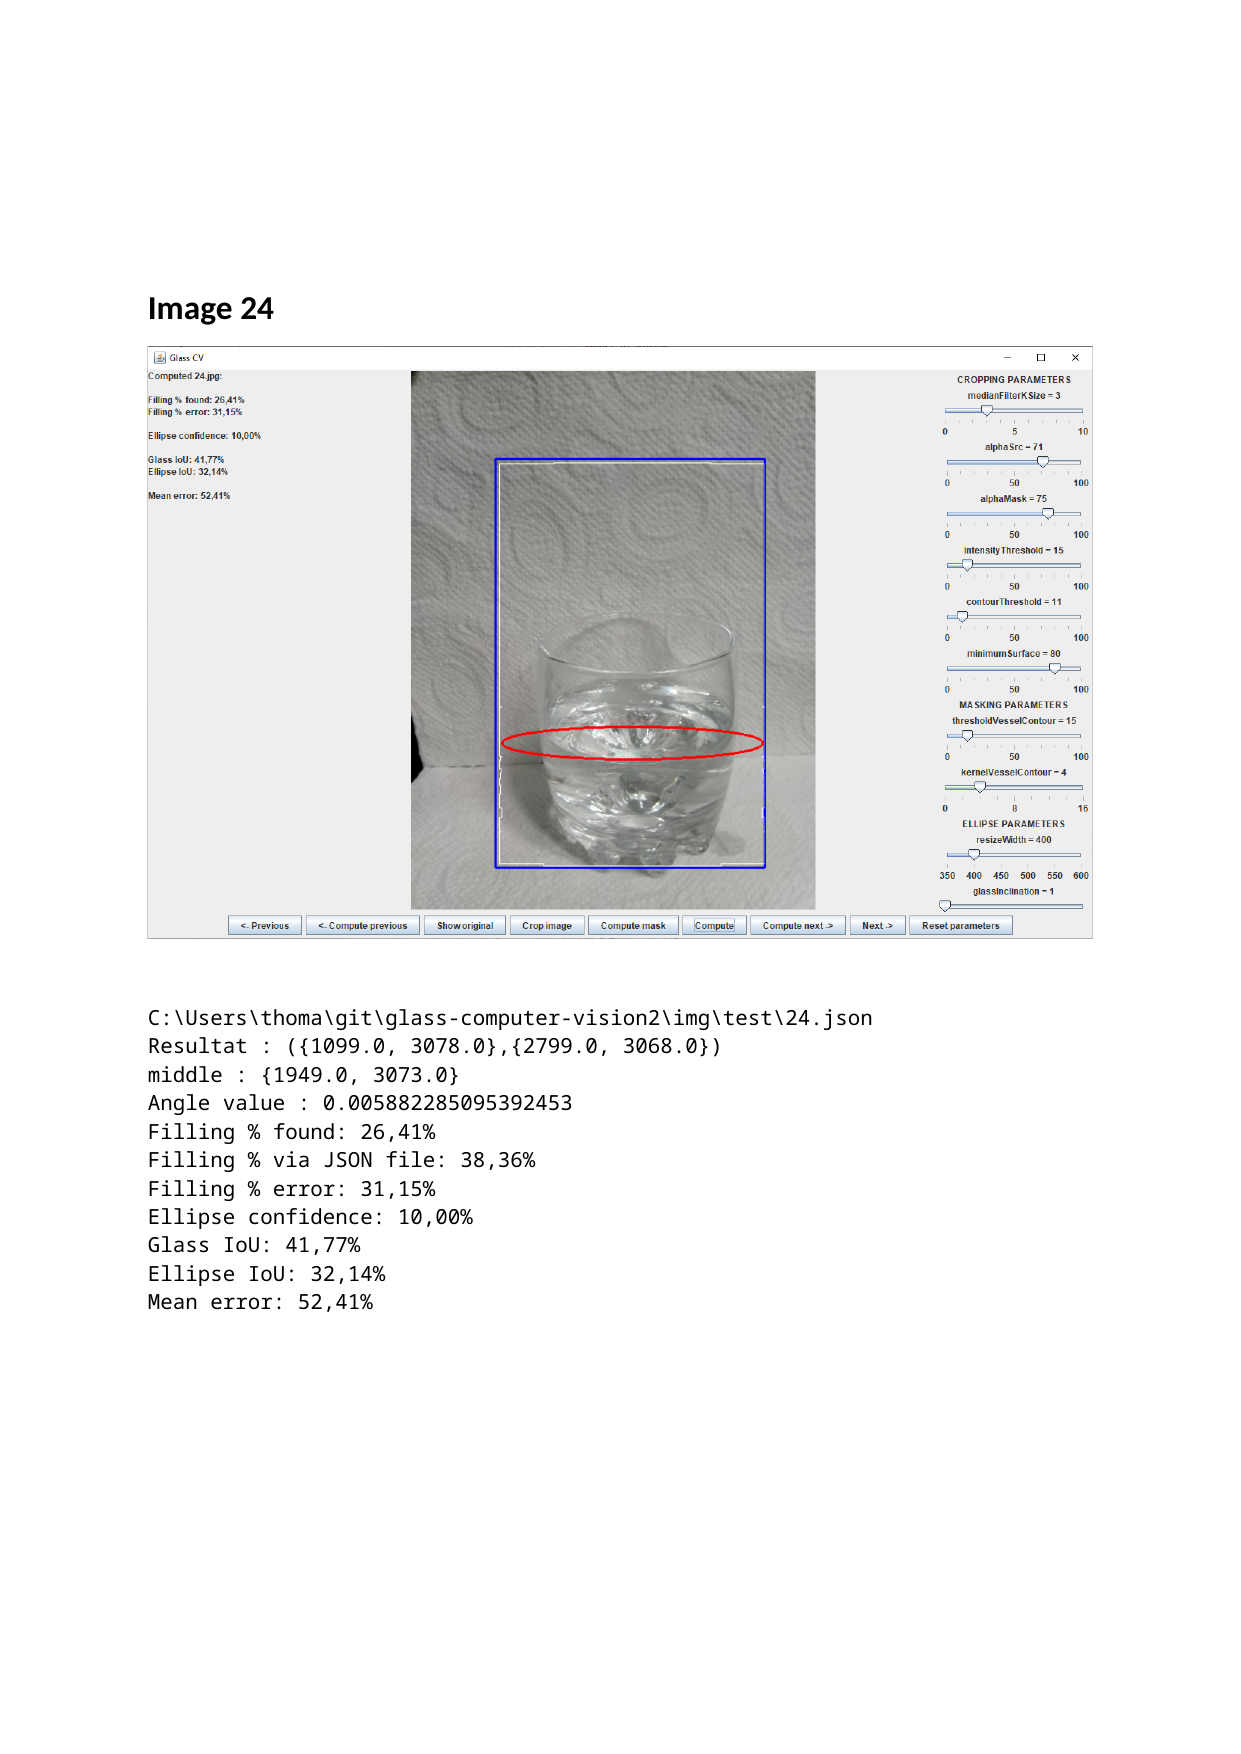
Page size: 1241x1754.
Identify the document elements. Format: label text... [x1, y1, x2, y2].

text Filling % found: 26,41% [148, 1117, 1093, 1145]
text Image 24 [148, 287, 1093, 327]
text middle : {1949.0, 3073.0} [148, 1060, 1093, 1088]
text Filling % via JSON file: 38,36% [148, 1145, 1093, 1174]
text Ellipse IoU: 32,14% [148, 1259, 1093, 1287]
text Ellipse confidence: 10,00% [148, 1202, 1093, 1231]
text Mean error: 52,41% [148, 1287, 1093, 1316]
text Angle value : 0.005882285095392453 [148, 1088, 1093, 1117]
text Glass IoU: 41,77% [148, 1231, 1093, 1259]
text Resultat : ({1099.0, 3078.0},{2799.0, 3068.0}) [148, 1032, 1093, 1060]
text C:\Users\thoma\git\glass-computer-vision2\img\test\24.json [148, 1003, 1093, 1032]
text Filling % error: 31,15% [148, 1174, 1093, 1202]
